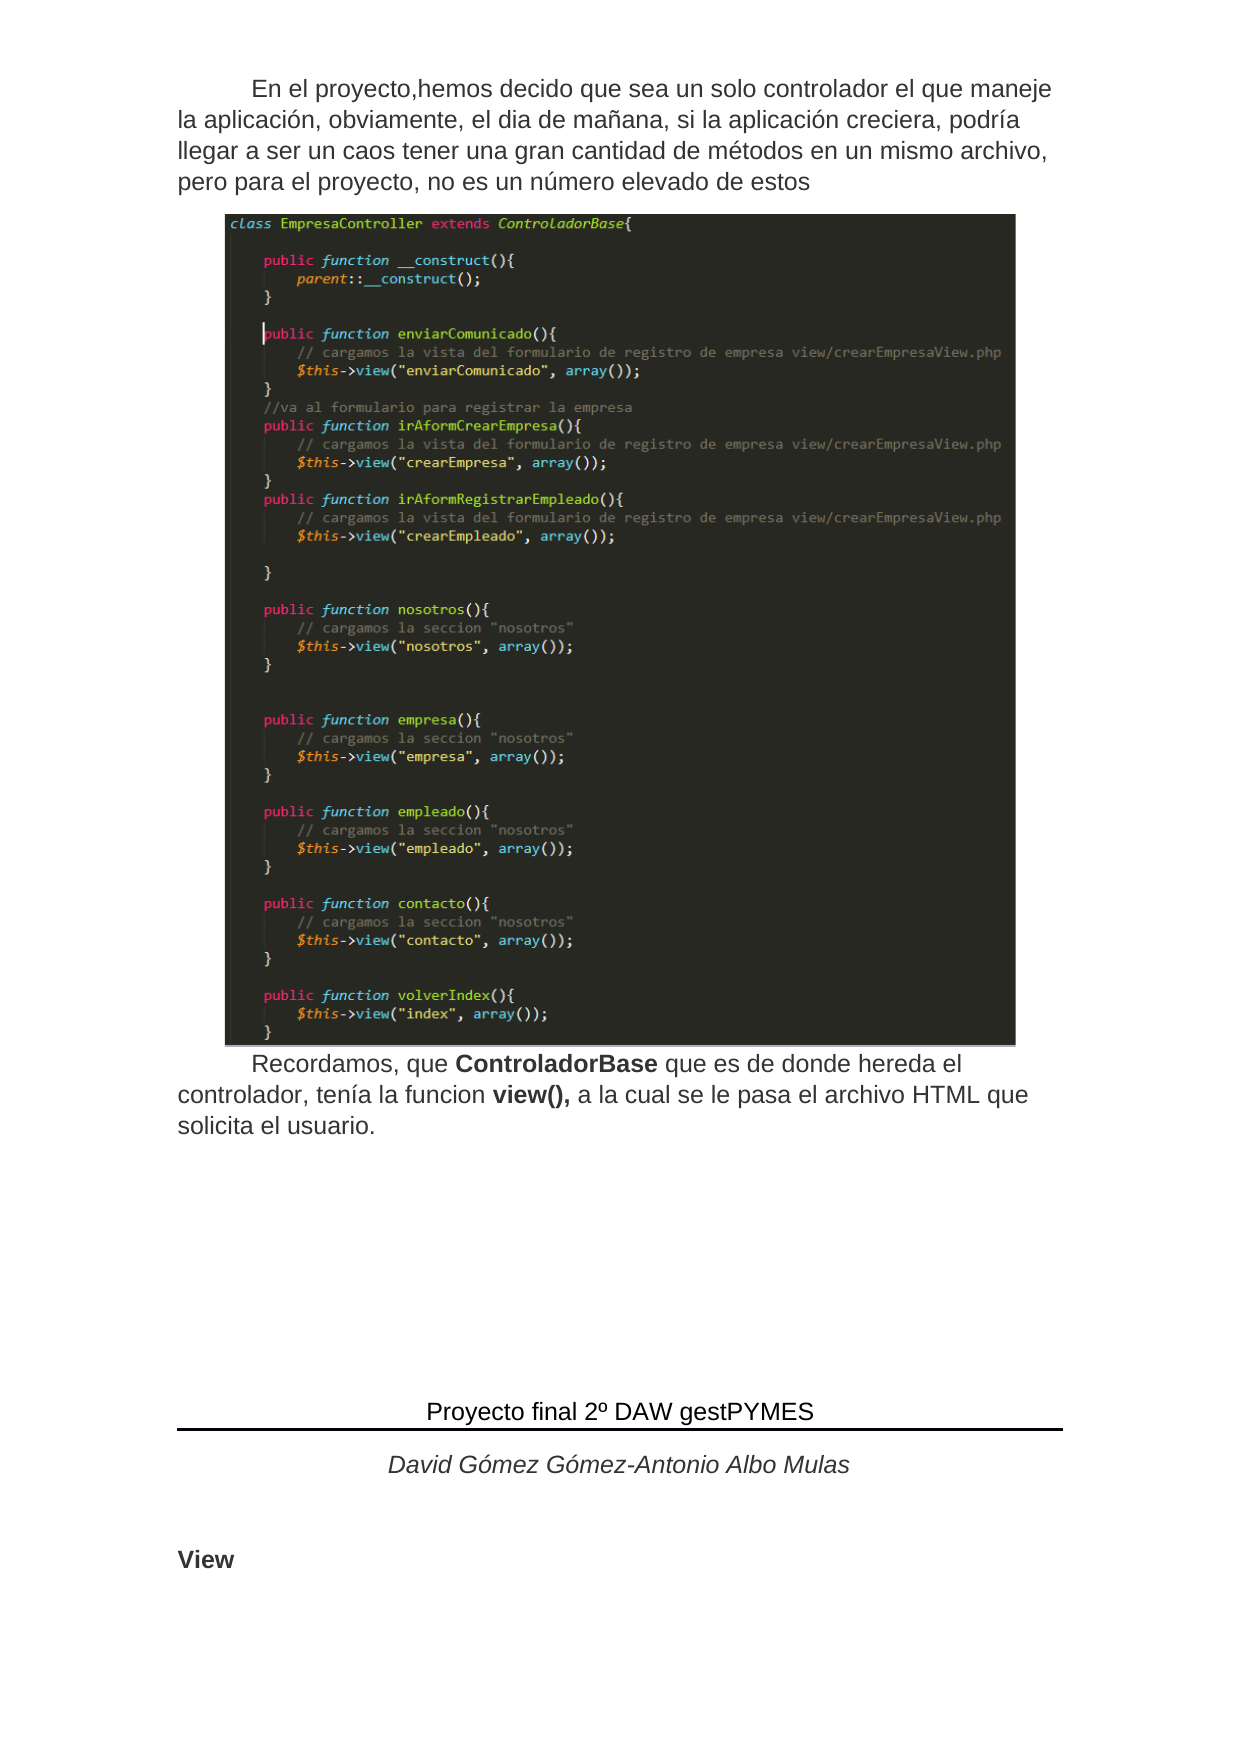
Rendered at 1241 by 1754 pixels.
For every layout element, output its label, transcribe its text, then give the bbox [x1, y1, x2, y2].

picture [224, 214, 1016, 1047]
text Proyecto final 2º DAW gestPYMES [177, 1397, 1063, 1428]
text View [177, 1545, 1063, 1574]
text En el proyecto,hemos decido que sea un solo controlador el que maneje la aplicación, obviamente, el dia de mañana, si la aplicación creciera, podría llegar a ser un caos tener una gran cantidad de métodos en un mismo archivo, pero para el proyecto, no es un número elevado de estos [177, 74, 1063, 196]
text David Gómez Gómez-Antonio Albo Mulas [177, 1450, 1063, 1478]
text Recordamos, que ControladorBase que es de donde hereda el controlador, tenía la funcion view(), a la cual se le pasa el archivo HTML que solicita el usuario. [177, 214, 1063, 1139]
